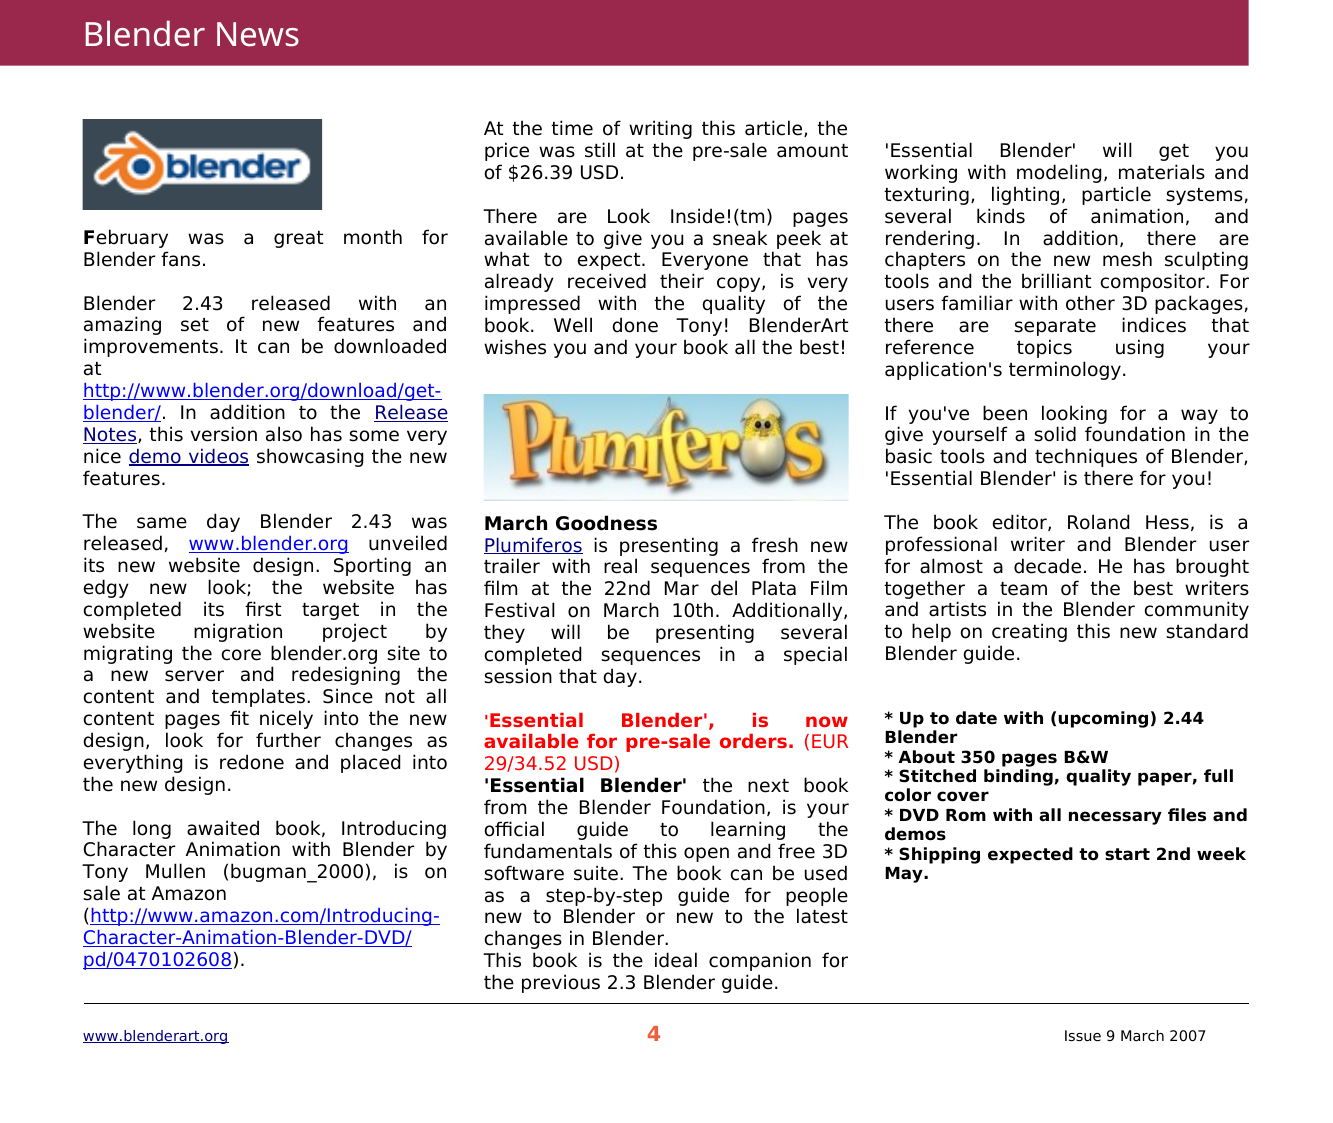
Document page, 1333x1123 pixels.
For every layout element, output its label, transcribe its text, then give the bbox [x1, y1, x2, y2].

text 'Essential Blender' will get you working with modeling, materials and texturing, lighting, particle systems, several kinds of animation, and rendering. In addition, there are chapters on the new mesh sculpting tools and the brilliant compositor. For users familiar with other 3D packages, there are separate indices that reference topics using your application's terminology. [884, 118, 1249, 381]
picture [82, 119, 323, 210]
text Blender 2.43 released with an amazing set of new features and improvements. It can be downloaded at http://www.blender.org/download/get-blender/. In addition to the Release Notes, this version also has some very nice demo videos showcasing the new features. [83, 292, 448, 489]
text The book editor, Roland Hess, is a professional writer and Blender user for almost a decade. He has brought together a team of the best writers and artists in the Blender community to help on creating this new standard Blender guide. [884, 490, 1249, 665]
text February was a great month for Blender fans. [83, 118, 448, 271]
text Plumiferos is presenting a fresh new trailer with real sequences from the film at the 22nd Mar del Plata Film Festival on March 10th. Additionally, they will be presenting several completed sequences in a special session that day. [483, 534, 849, 688]
text 'Essential Blender', is now available for pre-sale orders. (EUR 29/34.52 USD) [483, 709, 849, 775]
text March Goodness [483, 501, 849, 534]
text The same day Blender 2.43 was released, www.blender.org unveiled its new website design. Sporting an edgy new look; the website has completed its first target in the website migration project by migrating the core blender.org site to a new server and redesigning the content and templates. Since not all content pages fit nicely into the new design, look for further changes as everything is redone and placed into the new design. [83, 511, 448, 796]
text 'Essential Blender' the next book from the Blender Foundation, is your official guide to learning the fundamentals of this open and free 3D software suite. The book can be used as a step-by-step guide for people new to Blender or new to the latest changes in Blender. [483, 775, 849, 950]
text (http://www.amazon.com/Introducing-Character-Animation-Blender-DVD/pd/0470102608). [83, 905, 448, 971]
picture [483, 394, 849, 501]
text The long awaited book, Introducing Character Animation with Blender by Tony Mullen (bugman_2000), is on sale at Amazon [83, 817, 448, 905]
text At the time of writing this article, the price was still at the pre-sale amount of $26.39 USD. [483, 118, 849, 184]
text * Up to date with (upcoming) 2.44 Blender * About 350 pages B&W * Stitched binding, quality paper, full color cover * DVD Rom with all necessary files and demos * Shipping expected to start 2nd week May. [884, 687, 1249, 883]
text There are Look Inside!(tm) pages available to give you a sneak peek at what to expect. Everyone that has already received their copy, is very impressed with the quality of the book. Well done Tony! BlenderArt wishes you and your book all the best! [483, 206, 849, 359]
text This book is the ideal companion for the previous 2.3 Blender guide. [483, 950, 849, 994]
text If you've been looking for a way to give yourself a solid foundation in the basic tools and techniques of Blender, 'Essential Blender' is there for you! [884, 381, 1249, 490]
text [483, 381, 849, 394]
